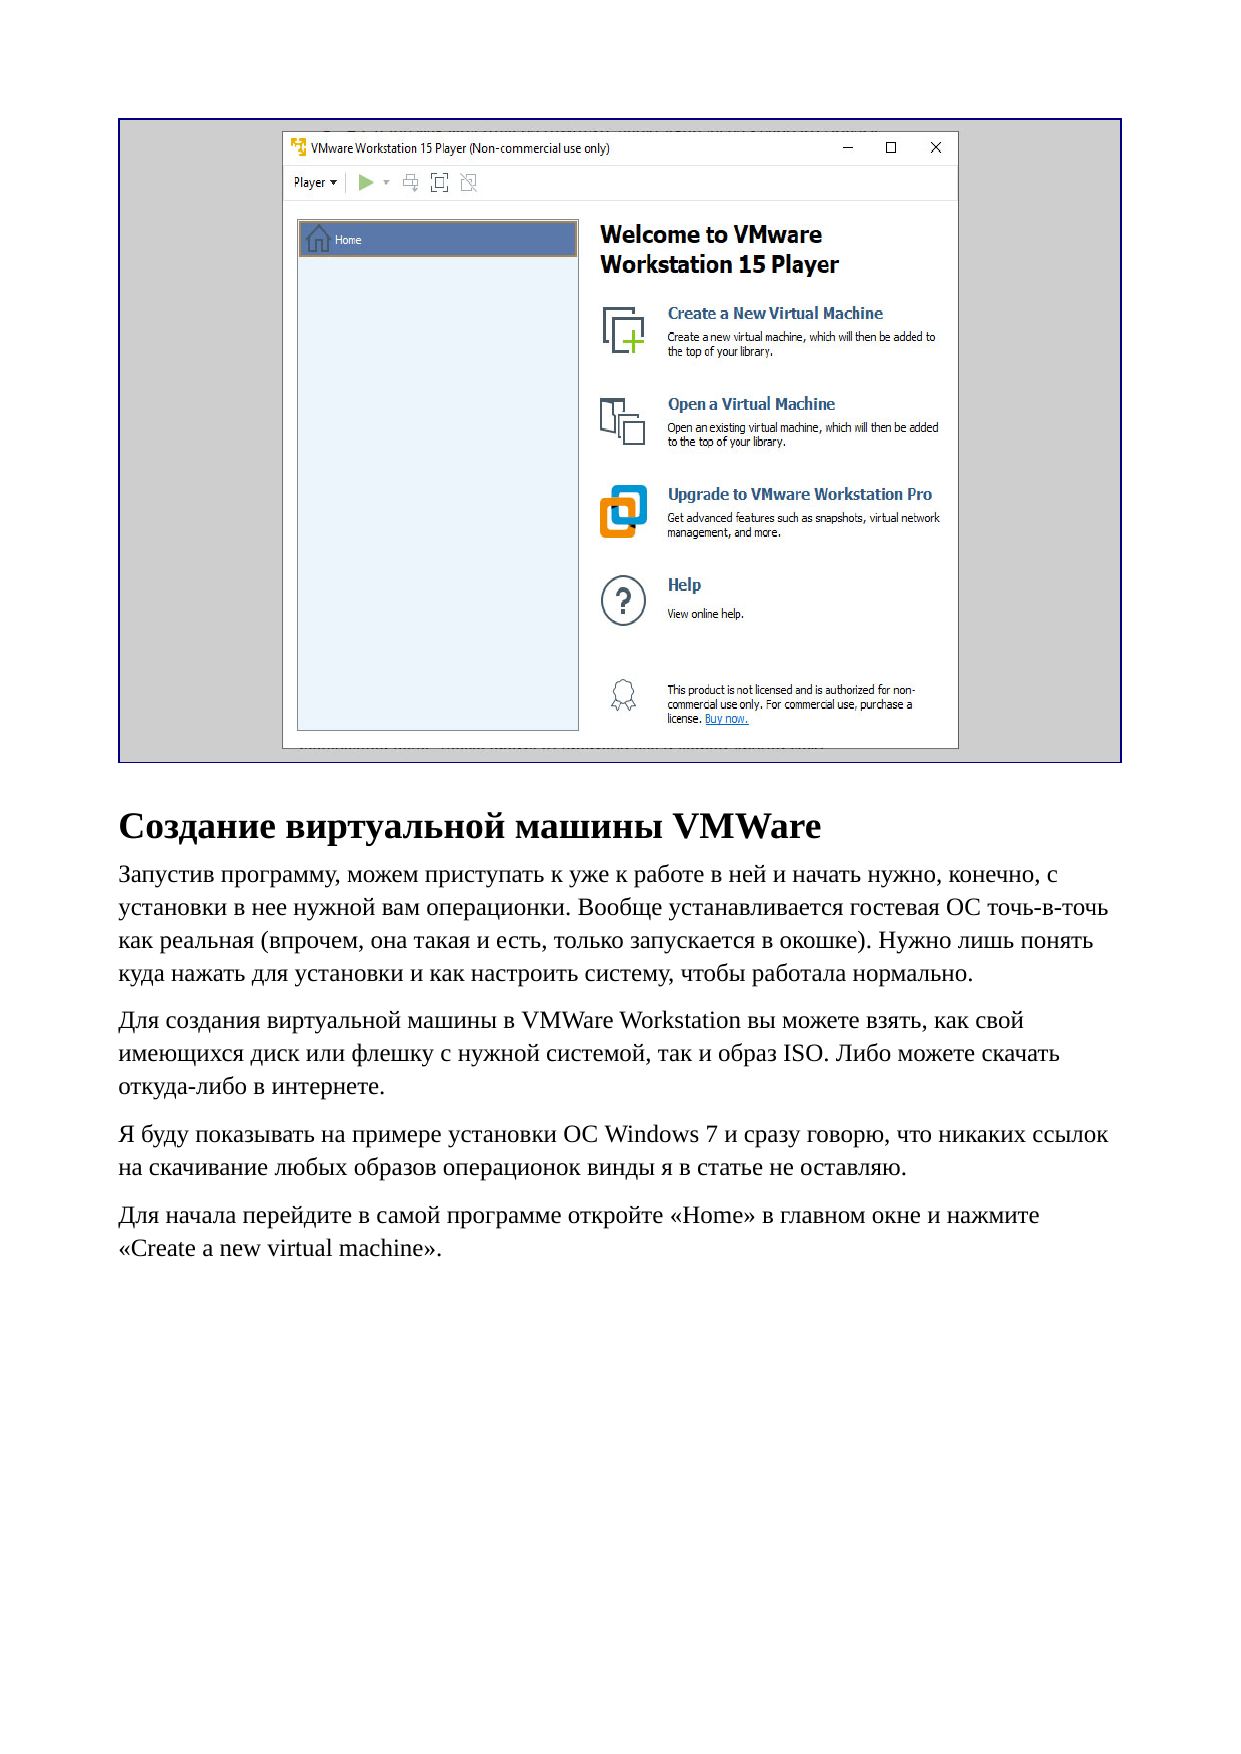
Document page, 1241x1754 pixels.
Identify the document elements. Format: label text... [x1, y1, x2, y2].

subtitle Cоздание виртуальной машины VMWare [118, 803, 1122, 846]
text Для начала перейдите в самой программе откройте «Home» в главном окне и нажмите «Create a new virtual machine». [118, 1200, 1122, 1261]
text Я буду показывать на примере установки ОС Windows 7 и сразу говорю, что никаких ссылок на скачивание любых образов операционок винды я в статье не оставляю. [118, 1119, 1122, 1181]
text Для создания виртуальной машины в VMWare Workstation вы можете взять, как свой имеющихся диск или флешку с нужной системой, так и образ ISO. Либо можете скачать откуда-либо в интернете. [118, 1005, 1122, 1100]
text Запустив программу, можем приступать к уже к работе в ней и начать нужно, конечно, с установки в нее нужной вам операционки. Вообще устанавливается гостевая ОС точь-в-точь как реальная (впрочем, она такая и есть, только запускается в окошке). Нужно лишь понять куда нажать для установки и как настроить систему, чтобы работала нормально. [118, 859, 1122, 987]
picture [120, 120, 1120, 762]
